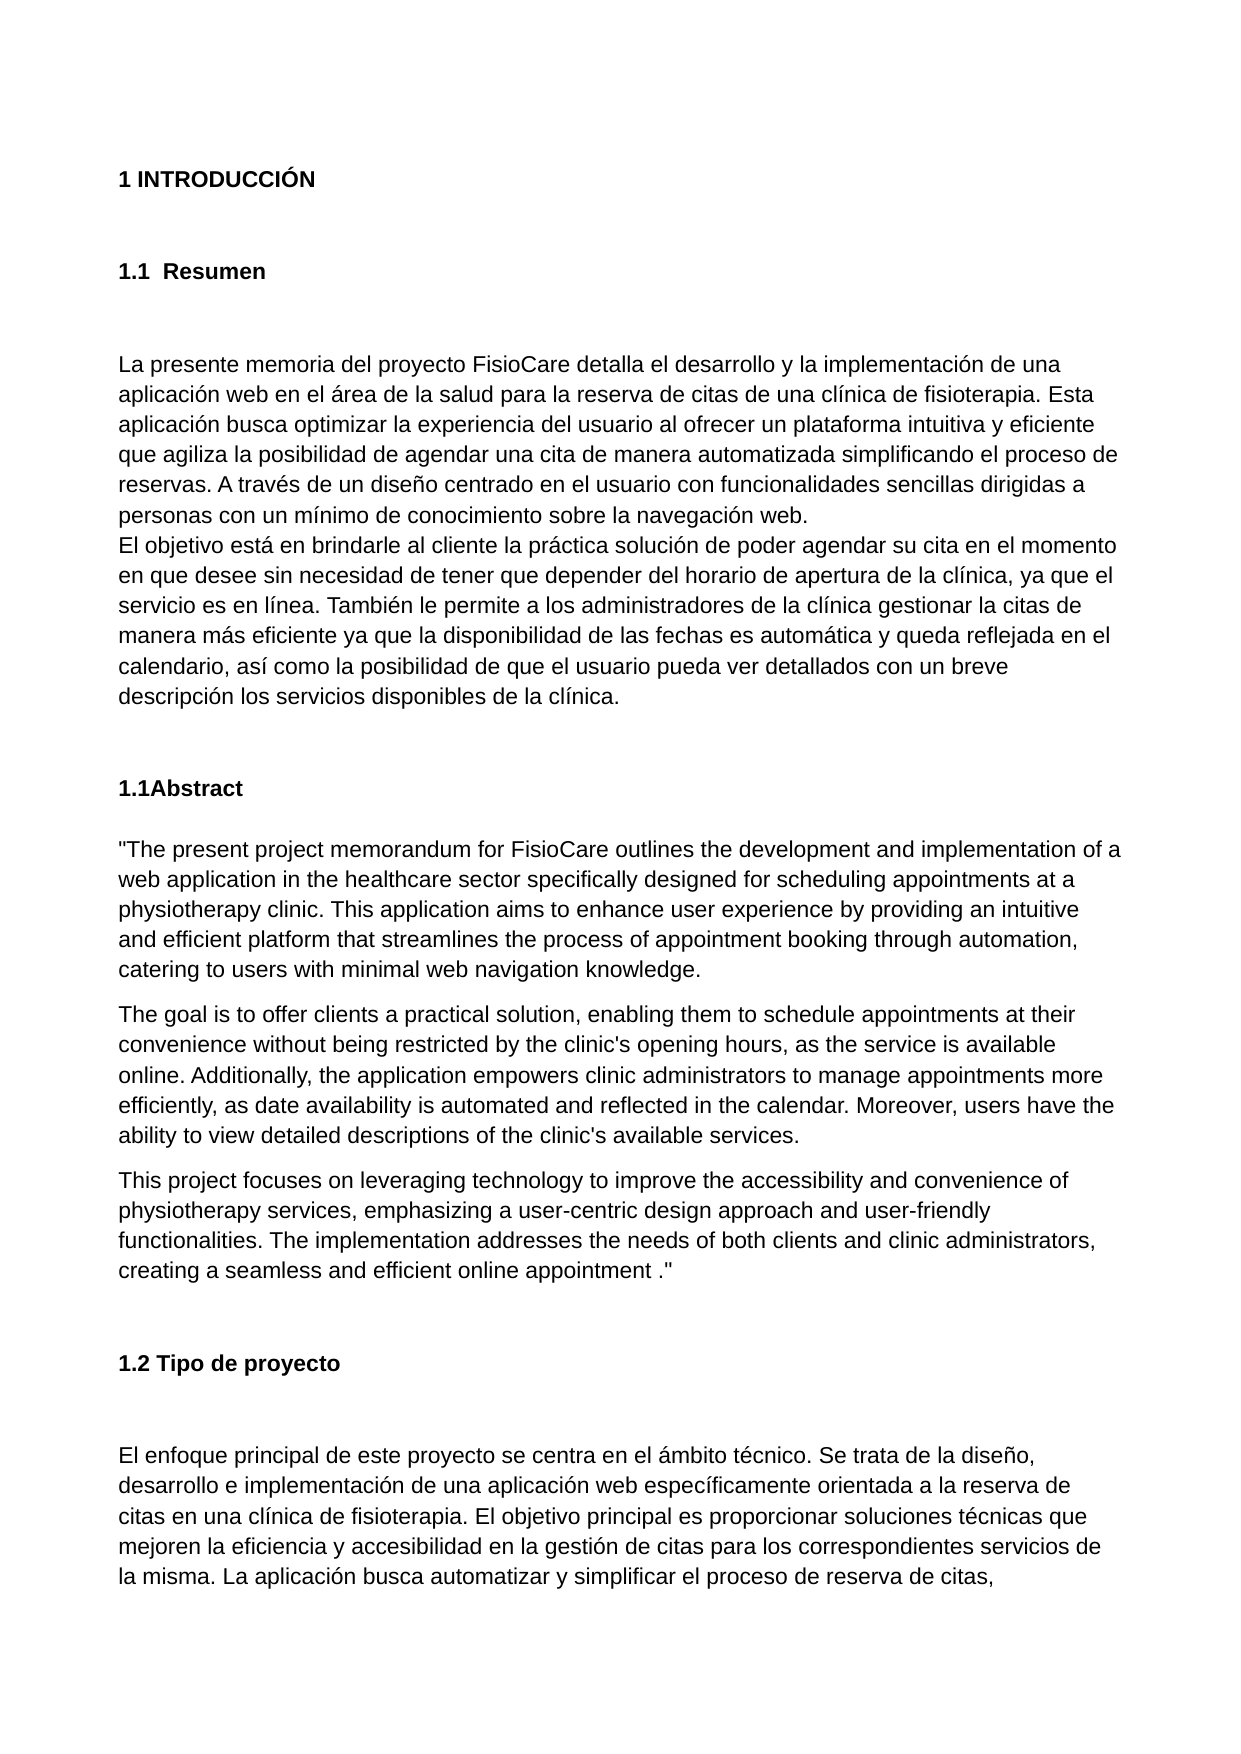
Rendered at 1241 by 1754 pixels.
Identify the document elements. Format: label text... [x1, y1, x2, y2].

text 1.2 Tipo de proyecto [118, 1350, 1122, 1376]
text 1.1Abstract "The present project memorandum for FisioCare outlines the development and implementation of a web application in the healthcare sector specifically designed for scheduling appointments at a physiotherapy clinic. This application aims to enhance user experience by providing an intuitive and efficient platform that streamlines the process of appointment booking through automation, catering to users with minimal web navigation knowledge. [118, 775, 1122, 983]
text La presente memoria del proyecto FisioCare detalla el desarrollo y la implementación de una aplicación web en el área de la salud para la reserva de citas de una clínica de fisioterapia. Esta aplicación busca optimizar la experiencia del usuario al ofrecer un plataforma intuitiva y eficiente que agiliza la posibilidad de agendar una cita de manera automatizada simplificando el proceso de reservas. A través de un diseño centrado en el usuario con funcionalidades sencillas dirigidas a personas con un mínimo de conocimiento sobre la navegación web. El objetivo está en brindarle al cliente la práctica solución de poder agendar su cita en el momento en que desee sin necesidad de tener que depender del horario de apertura de la clínica, ya que el servicio es en línea. También le permite a los administradores de la clínica gestionar la citas de manera más eficiente ya que la disponibilidad de las fechas es automática y queda reflejada en el calendario, así como la posibilidad de que el usuario pueda ver detallados con un breve descripción los servicios disponibles de la clínica. [118, 351, 1122, 709]
text 1.1 Resumen [118, 258, 1122, 284]
text This project focuses on leveraging technology to improve the accessibility and convenience of physiotherapy services, emphasizing a user-centric design approach and user-friendly functionalities. The implementation addresses the needs of both clients and clinic administrators, creating a seamless and efficient online appointment ." [118, 1167, 1122, 1284]
text 1 INTRODUCCIÓN [118, 166, 1122, 192]
text The goal is to offer clients a practical solution, enabling them to schedule appointments at their convenience without being restricted by the clinic's opening hours, as the service is available online. Additionally, the application empowers clinic administrators to manage appointments more efficiently, as date availability is automated and reflected in the calendar. Moreover, users have the ability to view detailed descriptions of the clinic's available services. [118, 1001, 1122, 1148]
text El enfoque principal de este proyecto se centra en el ámbito técnico. Se trata de la diseño, desarrollo e implementación de una aplicación web específicamente orientada a la reserva de citas en una clínica de fisioterapia. El objetivo principal es proporcionar soluciones técnicas que mejoren la eficiencia y accesibilidad en la gestión de citas para los correspondientes servicios de la misma. La aplicación busca automatizar y simplificar el proceso de reserva de citas, [118, 1442, 1122, 1589]
